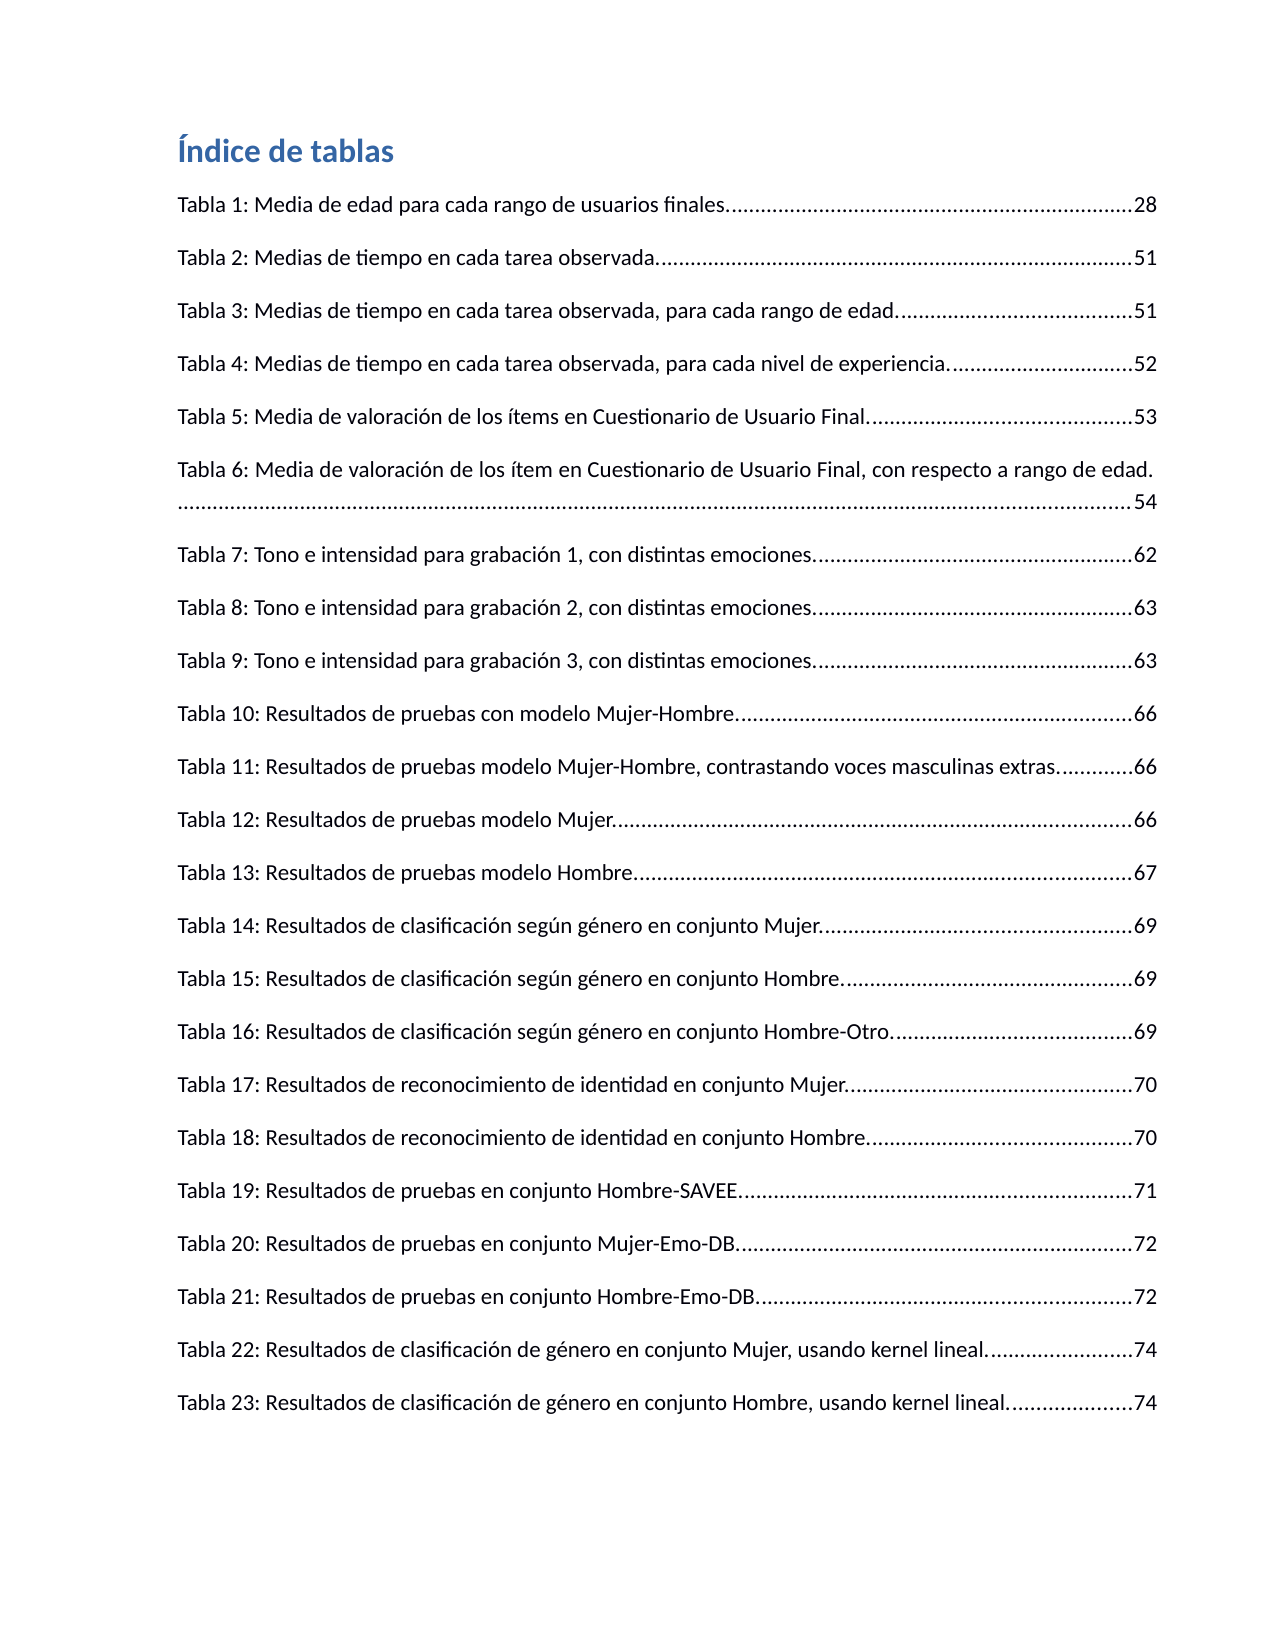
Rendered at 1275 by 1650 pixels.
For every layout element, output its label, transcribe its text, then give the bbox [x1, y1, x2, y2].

text Tabla 22: Resultados de clasificación de género en conjunto Mujer, usando kernel lineal. 74 [177, 1335, 1157, 1363]
text Tabla 5: Media de valoración de los ítems en Cuestionario de Usuario Final. 53 [177, 402, 1157, 430]
text Tabla 18: Resultados de reconocimiento de identidad en conjunto Hombre. 70 [177, 1123, 1157, 1151]
text Tabla 9: Tono e intensidad para grabación 3, con distintas emociones. 63 [177, 646, 1157, 674]
text Tabla 14: Resultados de clasificación según género en conjunto Mujer. 69 [177, 911, 1157, 939]
text Tabla 11: Resultados de pruebas modelo Mujer-Hombre, contrastando voces masculinas extras. 66 [177, 752, 1157, 780]
text Tabla 13: Resultados de pruebas modelo Hombre. 67 [177, 858, 1157, 886]
text Tabla 10: Resultados de pruebas con modelo Mujer-Hombre. 66 [177, 699, 1157, 727]
text Tabla 8: Tono e intensidad para grabación 2, con distintas emociones. 63 [177, 593, 1157, 621]
text Tabla 7: Tono e intensidad para grabación 1, con distintas emociones. 62 [177, 540, 1157, 568]
text Tabla 3: Medias de tiempo en cada tarea observada, para cada rango de edad. 51 [177, 296, 1157, 324]
text Tabla 1: Media de edad para cada rango de usuarios finales. 28 [177, 190, 1157, 218]
text Tabla 19: Resultados de pruebas en conjunto Hombre-SAVEE. 71 [177, 1176, 1157, 1204]
text Tabla 17: Resultados de reconocimiento de identidad en conjunto Mujer. 70 [177, 1070, 1157, 1098]
subtitle Índice de tablas [177, 131, 1157, 171]
text Tabla 12: Resultados de pruebas modelo Mujer. 66 [177, 805, 1157, 833]
text Tabla 23: Resultados de clasificación de género en conjunto Hombre, usando kernel lineal. 74 [177, 1388, 1157, 1416]
text Tabla 16: Resultados de clasificación según género en conjunto Hombre-Otro. 69 [177, 1017, 1157, 1045]
text Tabla 20: Resultados de pruebas en conjunto Mujer-Emo-DB. 72 [177, 1229, 1157, 1257]
text Tabla 15: Resultados de clasificación según género en conjunto Hombre. 69 [177, 964, 1157, 992]
text Tabla 2: Medias de tiempo en cada tarea observada. 51 [177, 243, 1157, 271]
text Tabla 6: Media de valoración de los ítem en Cuestionario de Usuario Final, con respecto a rango de edad. 54 [177, 455, 1157, 515]
text Tabla 21: Resultados de pruebas en conjunto Hombre-Emo-DB. 72 [177, 1282, 1157, 1310]
text Tabla 4: Medias de tiempo en cada tarea observada, para cada nivel de experiencia. 52 [177, 349, 1157, 377]
